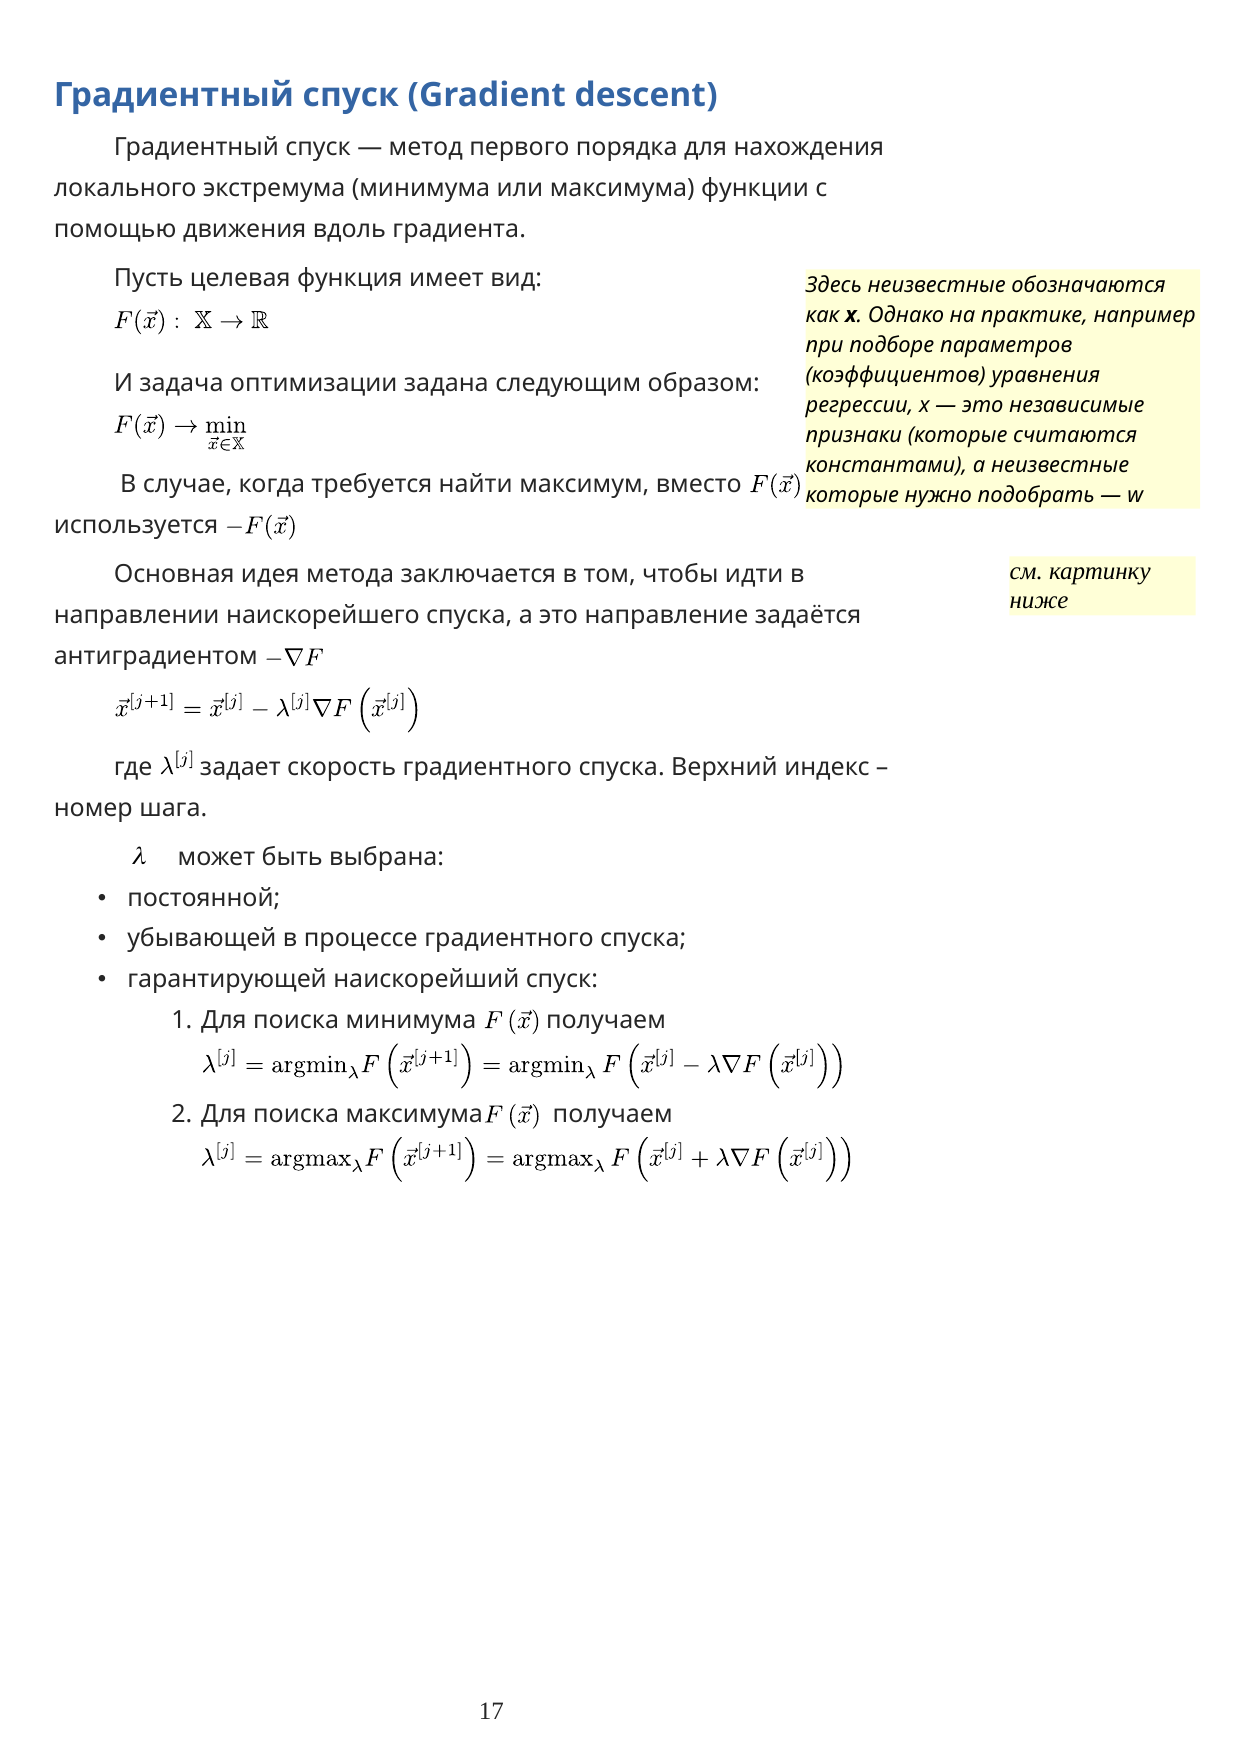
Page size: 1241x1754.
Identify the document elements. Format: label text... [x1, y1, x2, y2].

text Градиентный спуск — метод первого порядка для нахождения локального экстремума (минимума или максимума) функции с помощью движения вдоль градиента. [53, 128, 928, 244]
text Основная идея метода заключается в том, чтобы идти в направлении наискорейшего спуска, а это направление задаётся антиградиентом [53, 556, 928, 671]
text В случае, когда требуется найти максимум, вместо используется [53, 466, 928, 541]
list гарантирующей наискорейший спуск: [98, 961, 928, 995]
list убывающей в процессе градиентного спуска; [98, 920, 928, 954]
list постоянной; [98, 879, 928, 913]
subtitle Градиентный спуск (Gradient descent) [53, 70, 928, 116]
list Для поиска минимума получаем [171, 1002, 928, 1089]
text Пусть целевая функция имеет вид: [53, 259, 928, 293]
text И задача оптимизации задана следующим образом: [53, 365, 805, 399]
text может быть выбрана: [53, 838, 928, 872]
text где задает скорость градиентного спуска. Верхний индекс – номер шага. [53, 748, 928, 823]
list Для поиска максимума получаем [171, 1096, 928, 1182]
